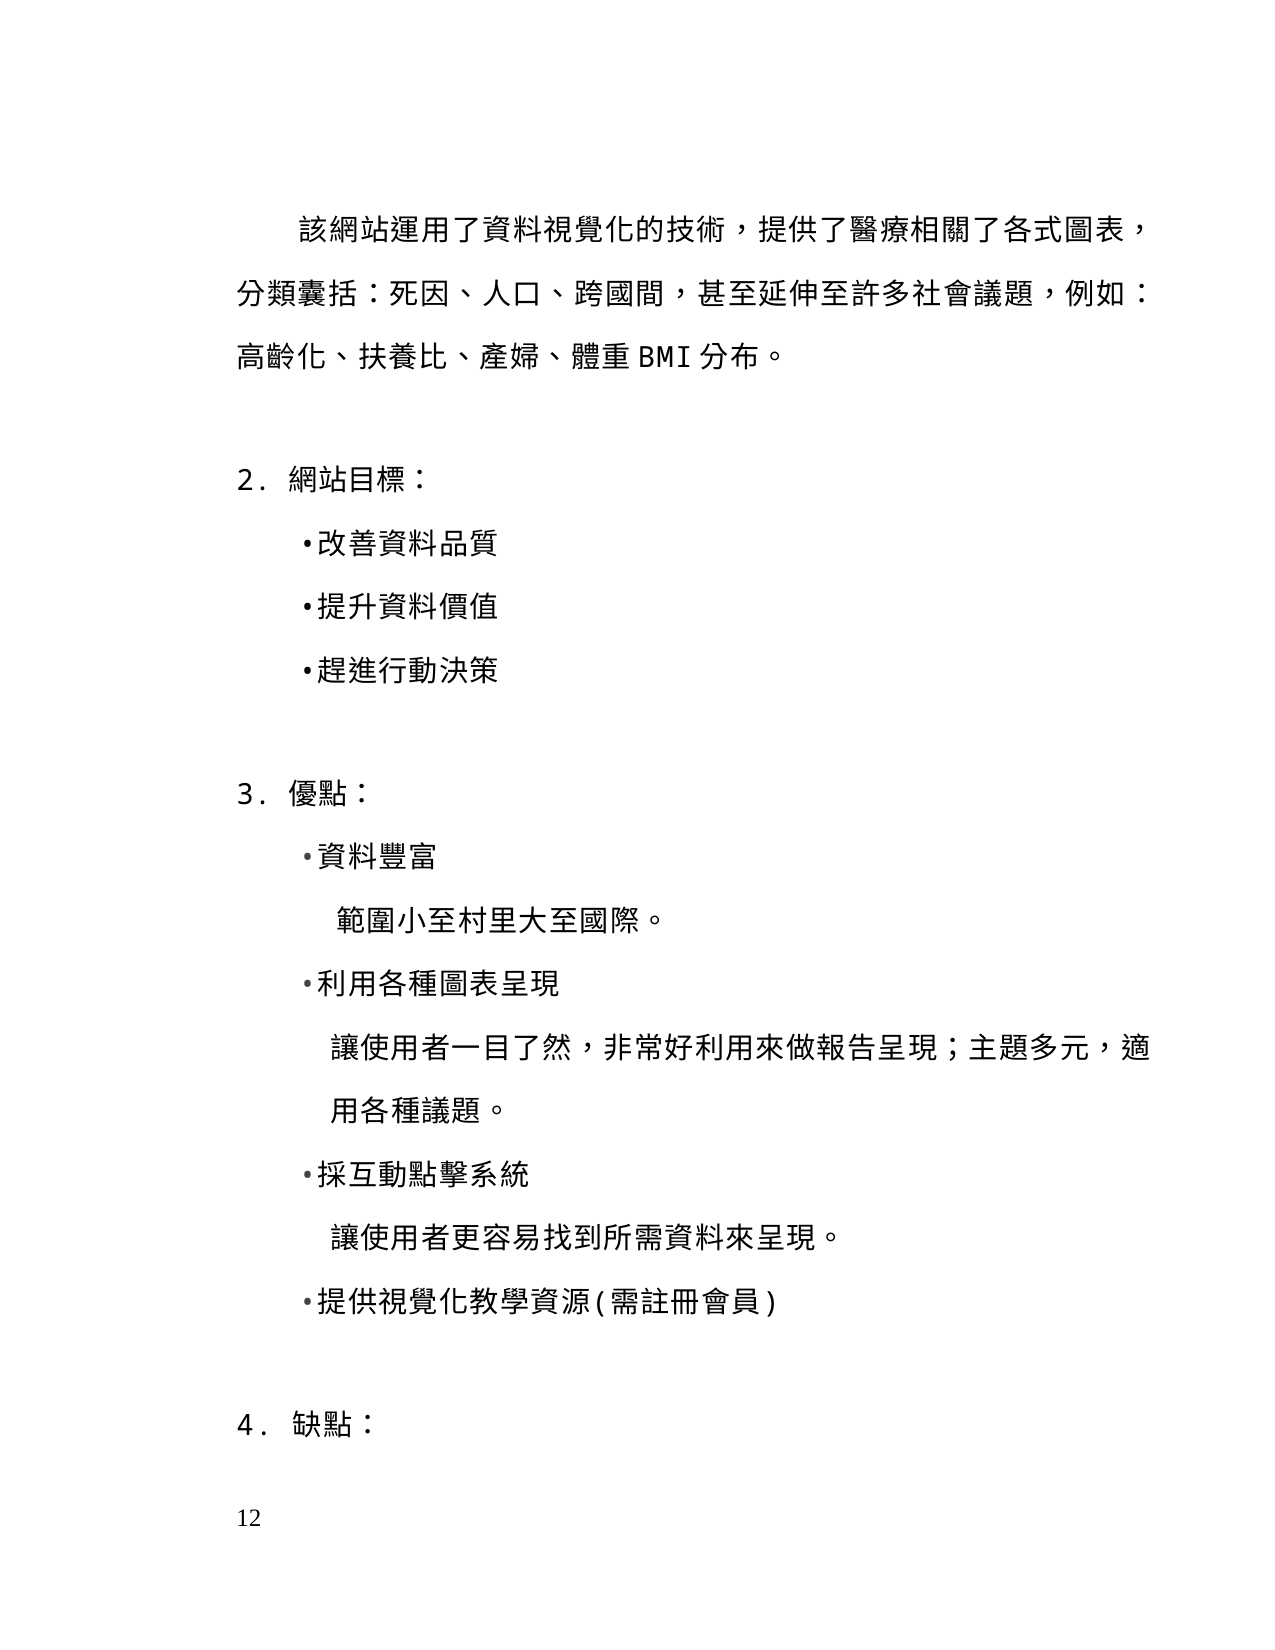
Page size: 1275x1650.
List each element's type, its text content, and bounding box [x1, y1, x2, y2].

text •資料豐富 [236, 834, 1157, 876]
text •採互動點擊系統 [236, 1152, 1157, 1194]
text 範圍小至村里大至國際。 [236, 897, 1157, 940]
text 讓使用者一目了然，非常好利用來做報告呈現；主題多元，適 [236, 1024, 1157, 1067]
text 4. 缺點： [236, 1402, 1157, 1444]
text •提供視覺化教學資源(需註冊會員) [236, 1279, 1157, 1321]
text 用各種議題。 [236, 1088, 1157, 1130]
text 2. 網站目標： [236, 457, 1157, 499]
text •利用各種圖表呈現 [236, 961, 1157, 1003]
text •趕進行動決策 [236, 647, 1157, 690]
text 讓使用者更容易找到所需資料來呈現。 [236, 1215, 1157, 1257]
text •改善資料品質 [236, 520, 1157, 563]
text 該網站運用了資料視覺化的技術，提供了醫療相關了各式圖表，分類囊括：死因、人口、跨國間，甚至延伸至許多社會議題，例如：高齡化、扶養比、產婦、體重BMI分布。 [236, 207, 1157, 376]
text 3. 優點： [236, 770, 1157, 813]
text •提升資料價值 [236, 584, 1157, 626]
